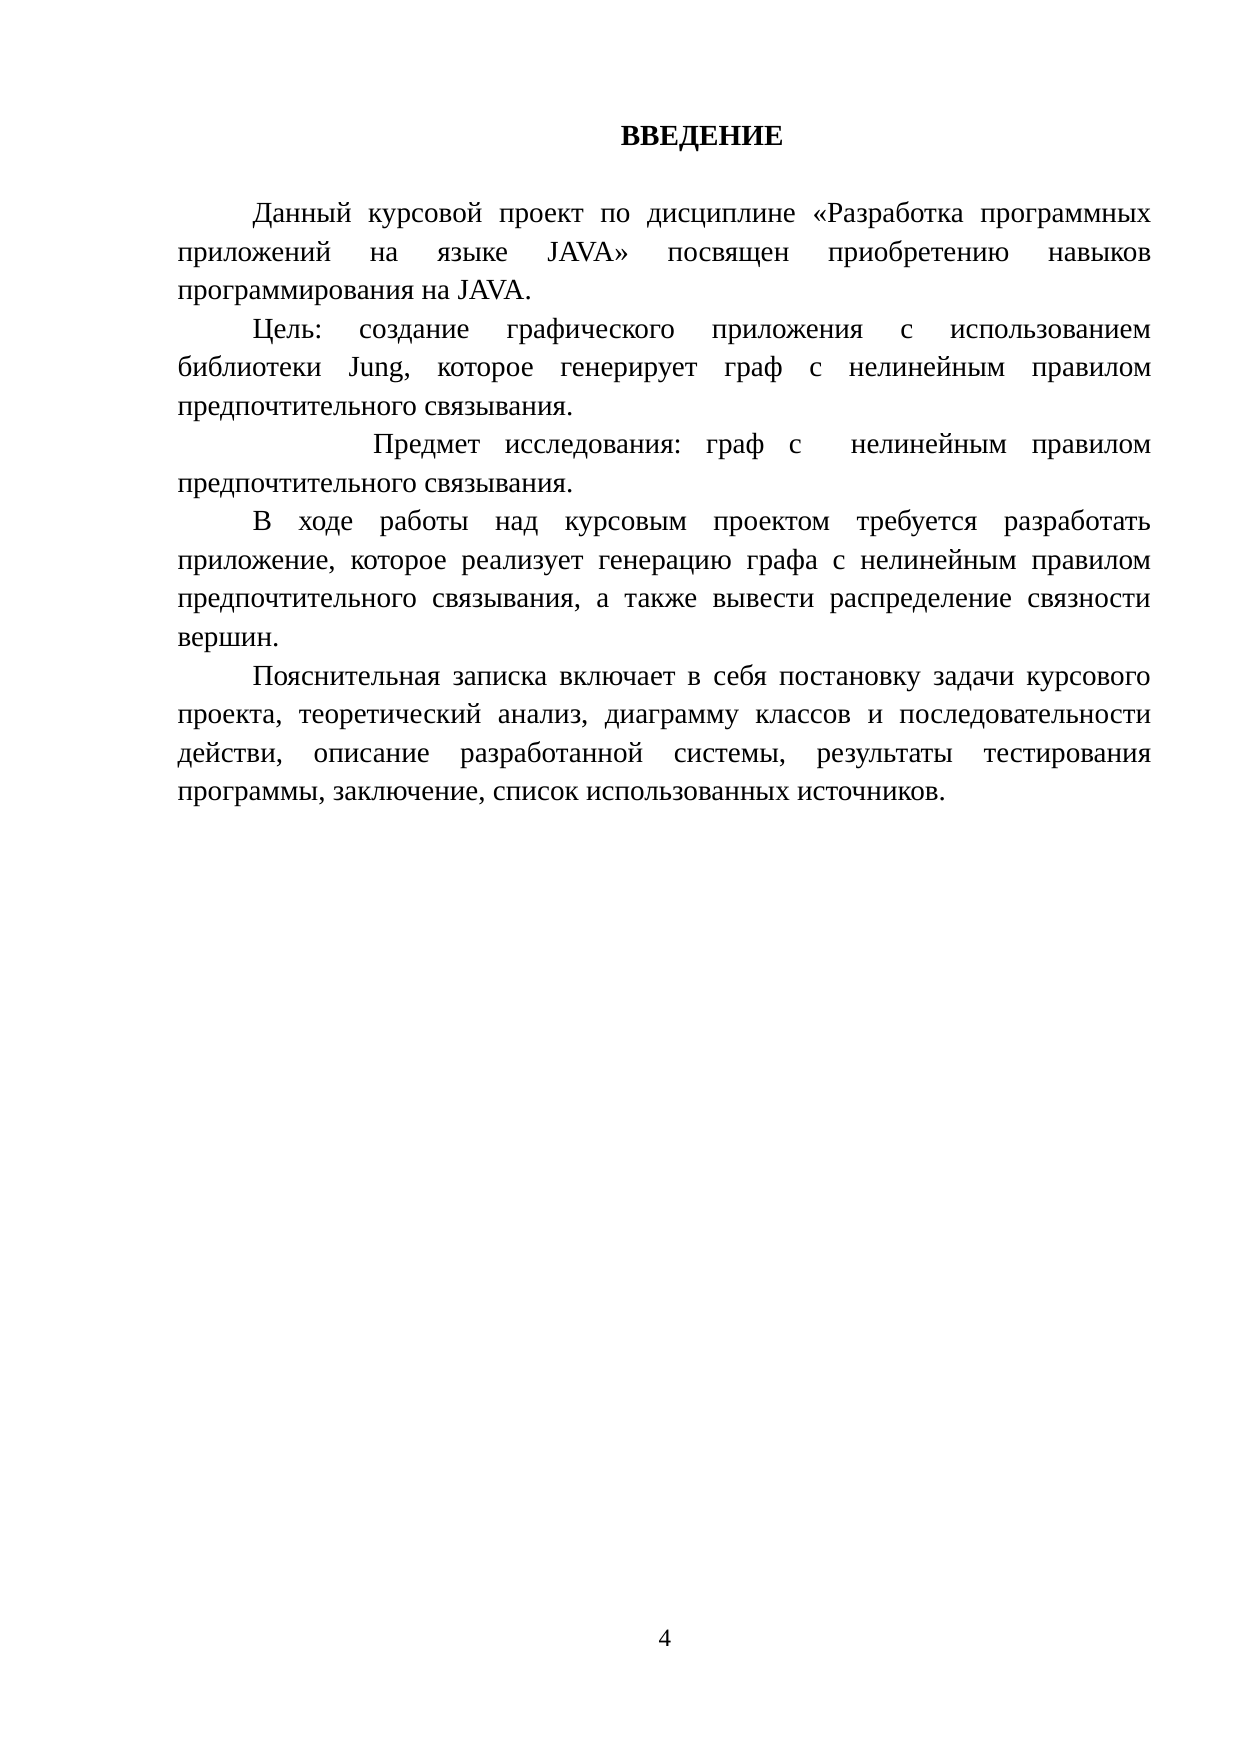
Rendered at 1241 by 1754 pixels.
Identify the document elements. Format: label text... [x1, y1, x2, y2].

text Цель: создание графического приложения с использованием библиотеки Jung, которое генерирует граф с нелинейным правилом предпочтительного связывания. [177, 311, 1152, 421]
text ВВЕДЕНИЕ [177, 118, 1152, 152]
text Данный курсовой проект по дисциплине «Разработка программных приложений на языке JAVA» посвящен приобретению навыков программирования на JAVA. [177, 195, 1152, 306]
text Пояснительная записка включает в себя постановку задачи курсового проекта, теоретический анализ, диаграмму классов и последовательности действи, описание разработанной системы, результаты тестирования программы, заключение, список использованных источников. [177, 658, 1152, 807]
text Предмет исследования: граф с нелинейным правилом предпочтительного связывания. [177, 426, 1152, 498]
text В ходе работы над курсовым проектом требуется разработать приложение, которое реализует генерацию графа с нелинейным правилом предпочтительного связывания, а также вывести распределение связности вершин. [177, 503, 1152, 653]
